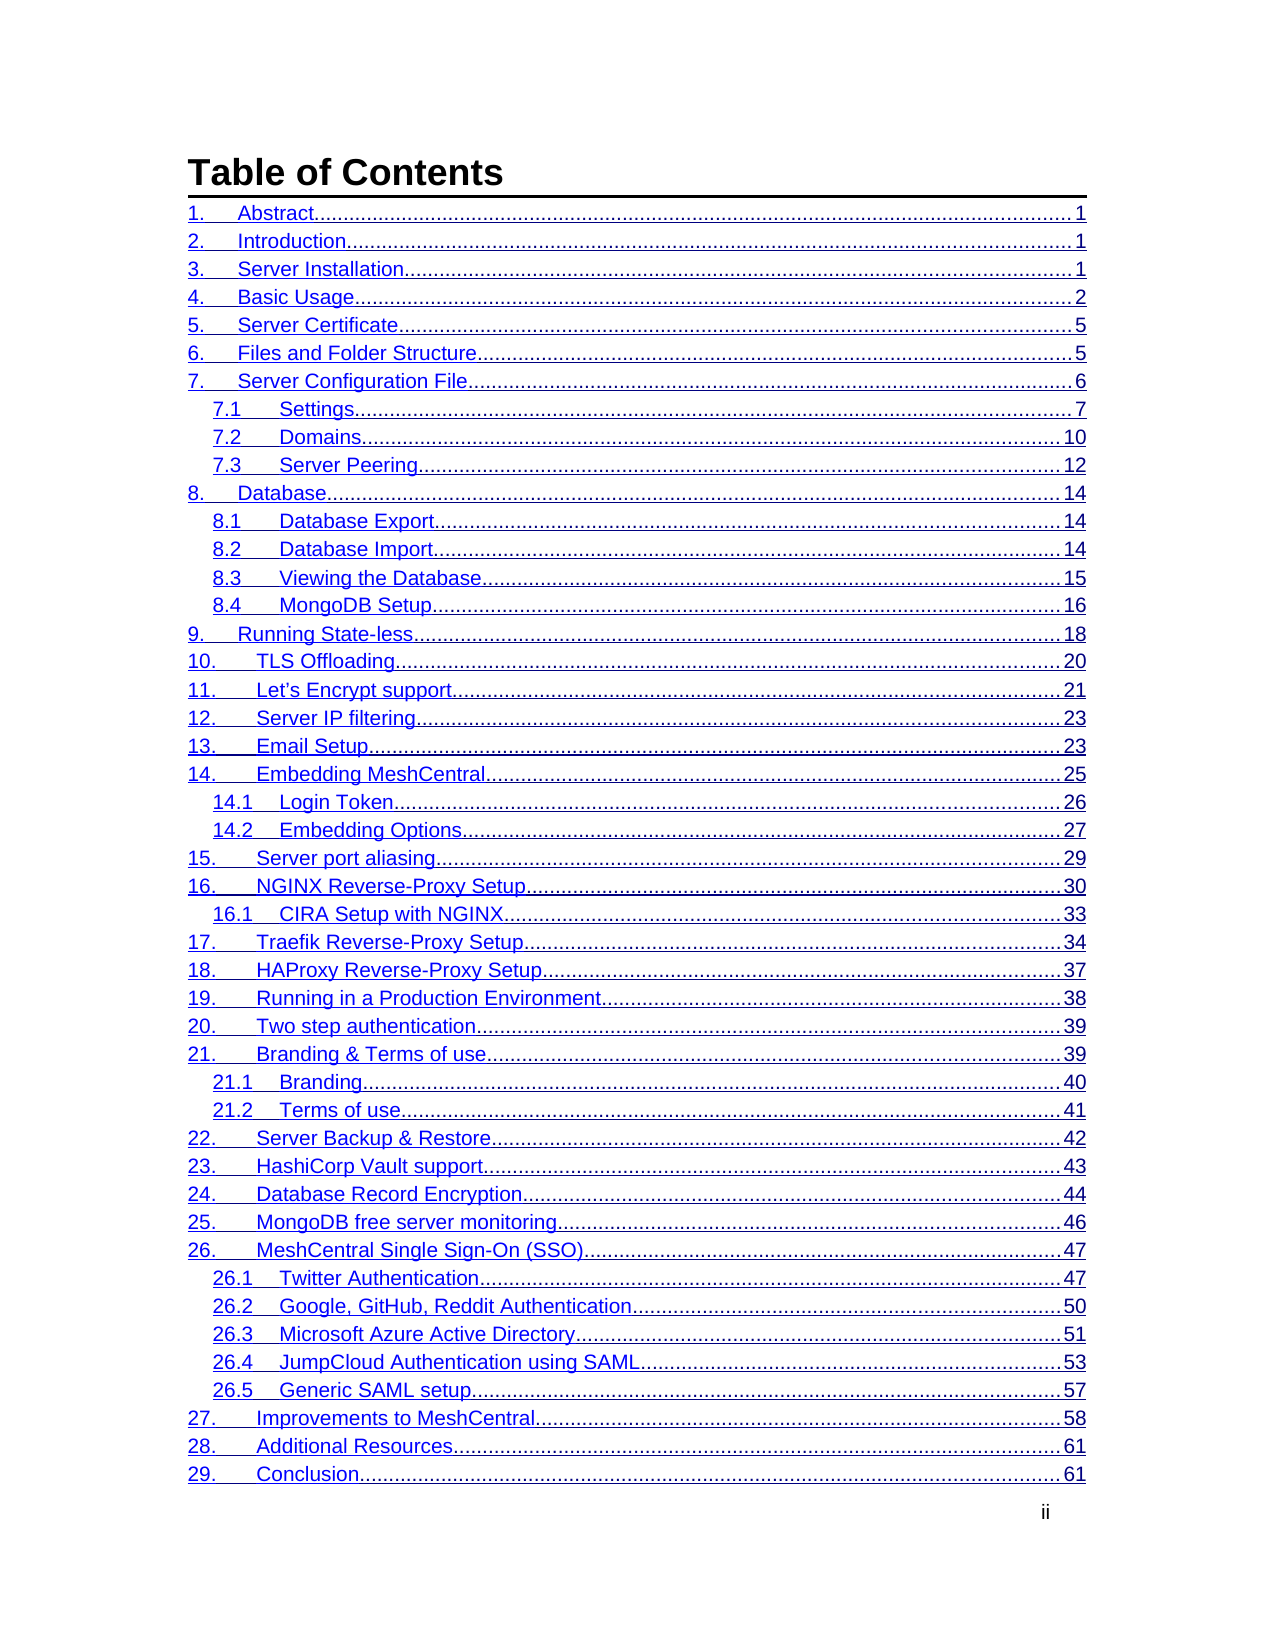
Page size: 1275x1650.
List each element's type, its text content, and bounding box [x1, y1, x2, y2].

text 8.3 Viewing the Database 15 [212, 563, 1087, 591]
text 2. Introduction 1 [187, 226, 1087, 250]
text 3. Server Installation 1 [187, 254, 1087, 278]
text 8.1 Database Export 14 [212, 507, 1087, 534]
text 12. Server IP filtering 23 [187, 703, 1087, 731]
text 15. Server port aliasing 29 [187, 843, 1087, 871]
text 21.2 Terms of use 41 [212, 1095, 1087, 1123]
text 26.4 JumpCloud Authentication using SAML 53 [212, 1347, 1087, 1375]
text 1. Abstract 1 [187, 198, 1087, 222]
text 8.4 MongoDB Setup 16 [212, 591, 1087, 619]
text 17. Traefik Reverse-Proxy Setup 34 [187, 927, 1087, 955]
text 7.3 Server Peering 12 [212, 451, 1087, 478]
text 21. Branding & Terms of use 39 [187, 1039, 1087, 1067]
text 26.5 Generic SAML setup 57 [212, 1375, 1087, 1403]
text 8. Database 14 [187, 478, 1087, 507]
text 26. MeshCentral Single Sign-On (SSO) 47 [187, 1235, 1087, 1263]
text 21.1 Branding 40 [212, 1067, 1087, 1095]
text 16. NGINX Reverse-Proxy Setup 30 [187, 871, 1087, 899]
text 22. Server Backup & Restore 42 [187, 1123, 1087, 1151]
text 26.1 Twitter Authentication 47 [212, 1263, 1087, 1291]
text 7.1 Settings 7 [212, 394, 1087, 418]
text 25. MongoDB free server monitoring 46 [187, 1207, 1087, 1235]
text 8.2 Database Import 14 [212, 534, 1087, 563]
text 14.2 Embedding Options 27 [212, 815, 1087, 843]
text Table of Contents [187, 150, 1087, 198]
text 6. Files and Folder Structure 5 [187, 338, 1087, 362]
text 26.3 Microsoft Azure Active Directory 51 [212, 1319, 1087, 1347]
text 28. Additional Resources 61 [187, 1431, 1087, 1459]
text 11. Let’s Encrypt support 21 [187, 675, 1087, 703]
text 7. Server Configuration File 6 [187, 366, 1087, 390]
text 14. Embedding MeshCentral 25 [187, 759, 1087, 787]
text 20. Two step authentication 39 [187, 1011, 1087, 1039]
text 13. Email Setup 23 [187, 731, 1087, 759]
text 9. Running State-less 18 [187, 619, 1087, 647]
text 29. Conclusion 61 [187, 1459, 1087, 1487]
text 23. HashiCorp Vault support 43 [187, 1151, 1087, 1179]
text 26.2 Google, GitHub, Reddit Authentication 50 [212, 1291, 1087, 1319]
text 10. TLS Offloading 20 [187, 647, 1087, 675]
text 16.1 CIRA Setup with NGINX 33 [212, 899, 1087, 927]
text 14.1 Login Token 26 [212, 787, 1087, 815]
text 27. Improvements to MeshCentral 58 [187, 1403, 1087, 1431]
text 19. Running in a Production Environment 38 [187, 983, 1087, 1011]
text 18. HAProxy Reverse-Proxy Setup 37 [187, 955, 1087, 983]
text 24. Database Record Encryption 44 [187, 1179, 1087, 1207]
text 7.2 Domains 10 [212, 422, 1087, 451]
text 4. Basic Usage 2 [187, 282, 1087, 306]
text 5. Server Certificate 5 [187, 310, 1087, 334]
